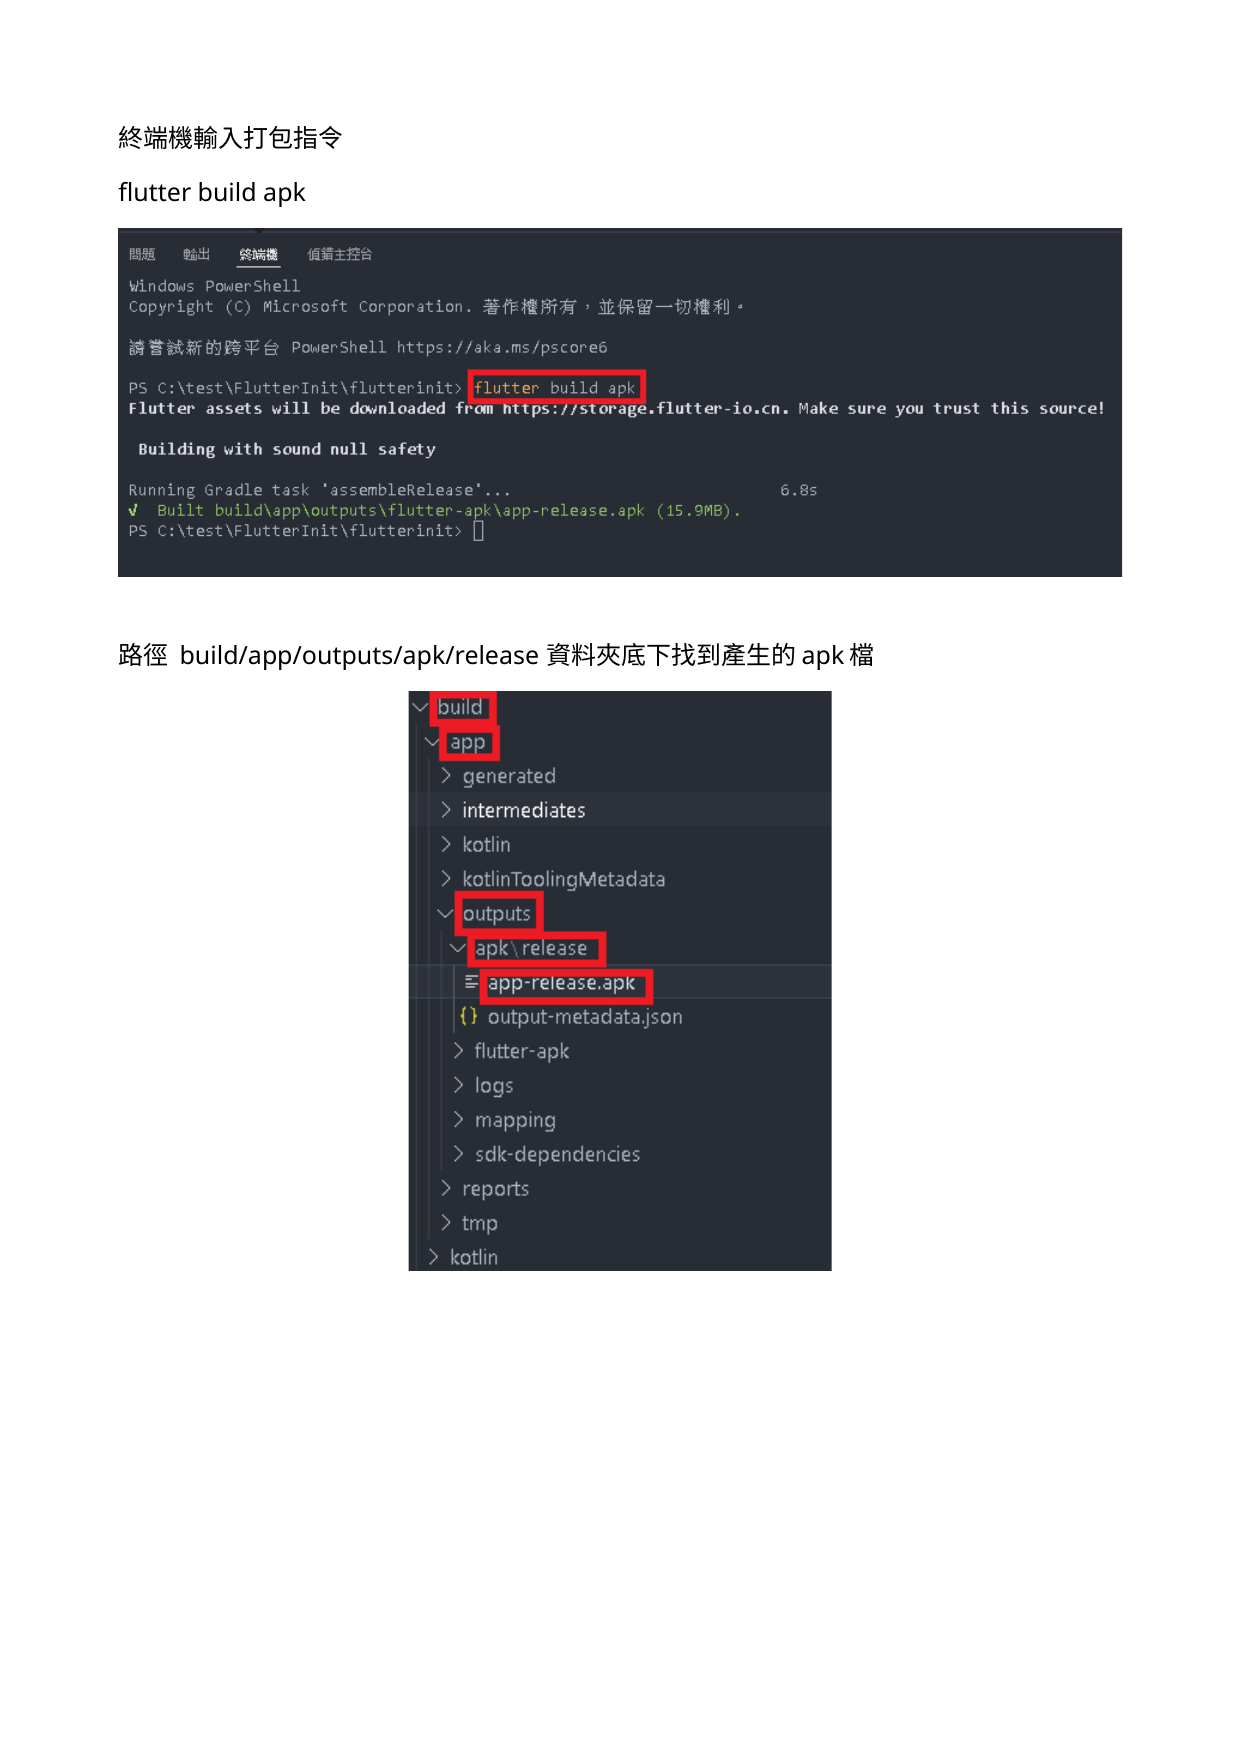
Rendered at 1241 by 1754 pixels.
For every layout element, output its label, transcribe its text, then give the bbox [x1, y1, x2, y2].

text flutter build apk [118, 174, 1122, 208]
text 終端機輸入打包指令 [118, 118, 1122, 154]
text 路徑 build/app/outputs/apk/release 資料夾底下找到產生的 apk檔 [118, 635, 1122, 671]
picture [408, 691, 832, 1271]
picture [118, 228, 1123, 577]
